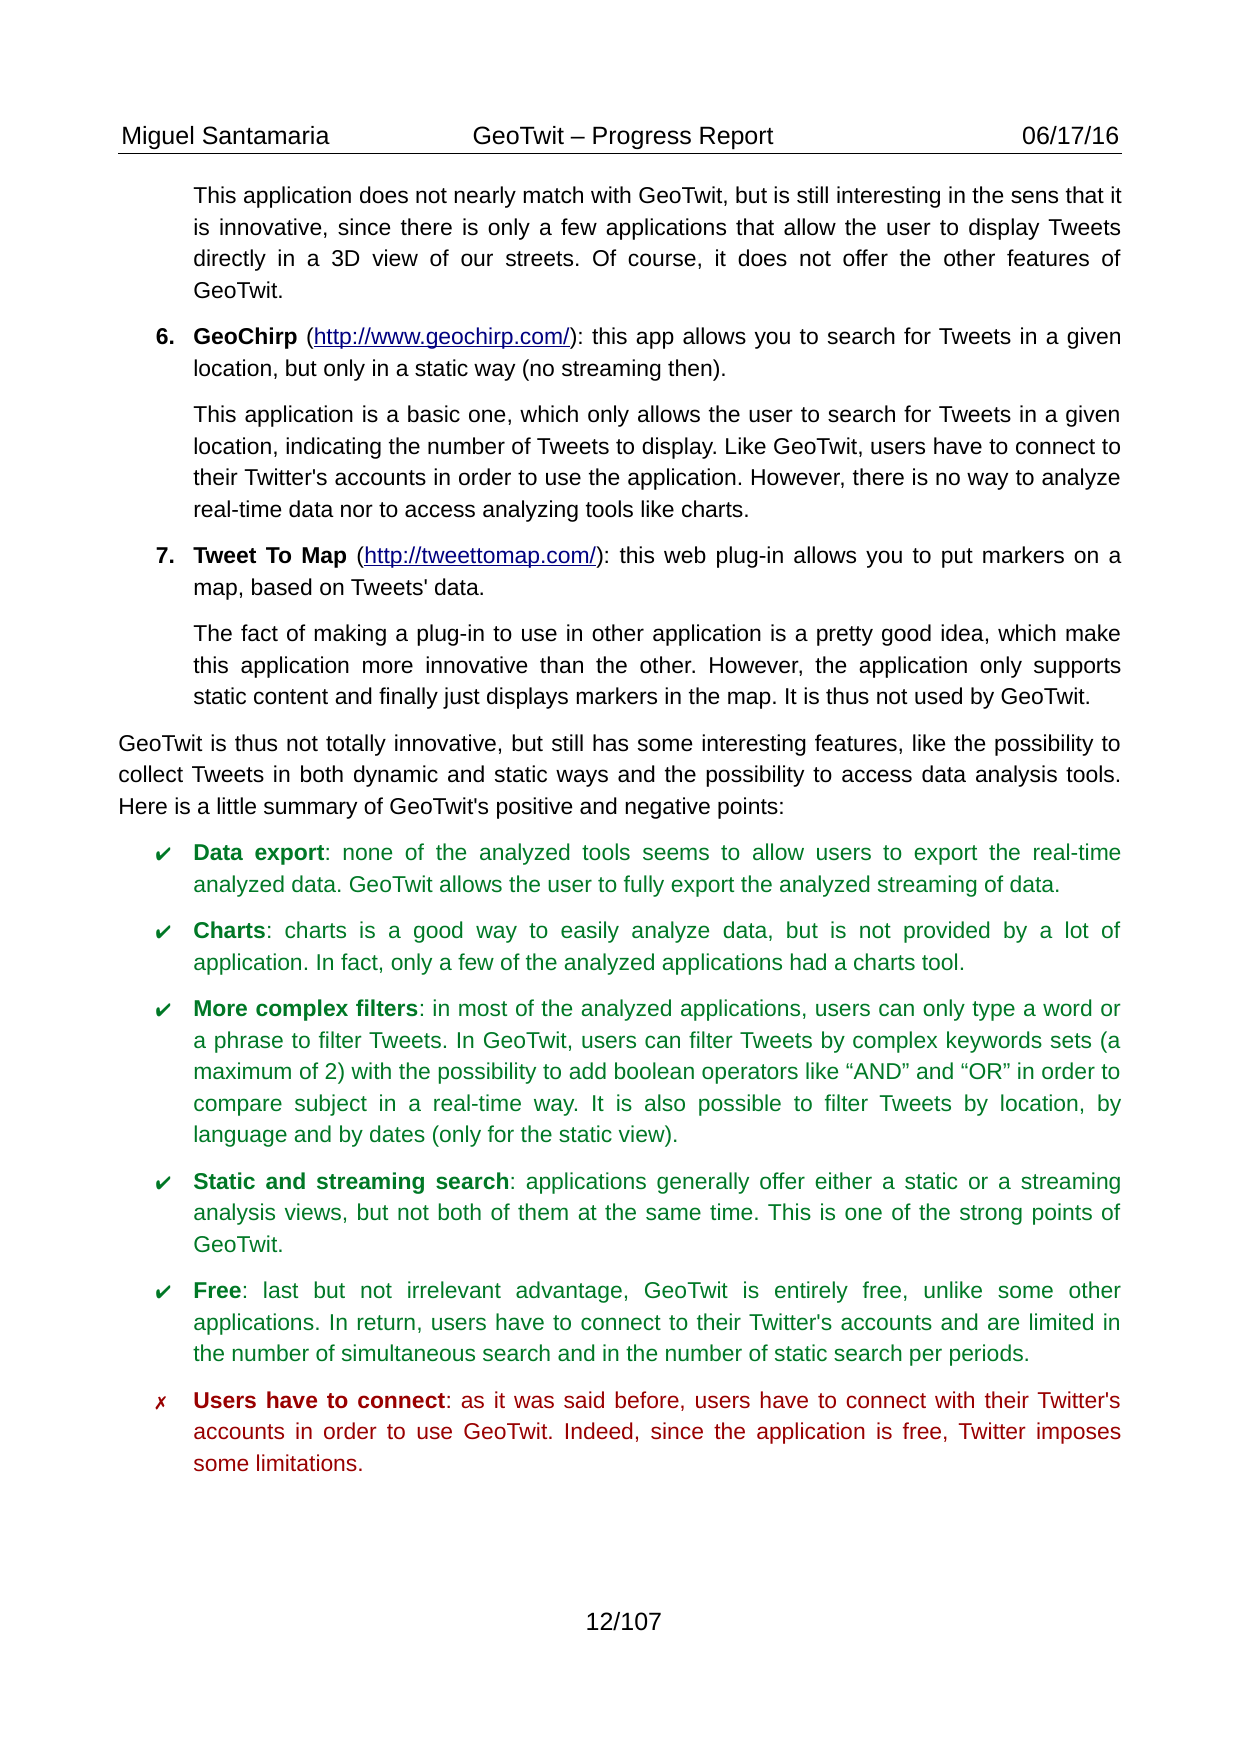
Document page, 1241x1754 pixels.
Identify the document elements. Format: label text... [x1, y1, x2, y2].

list Static and streaming search: applications generally offer either a static or a streaming analysis views, but not both of them at the same time. This is one of the strong points of GeoTwit. [156, 1168, 1122, 1257]
list Data export: none of the analyzed tools seems to allow users to export the real-time analyzed data. GeoTwit allows the user to fully export the analyzed streaming of data. [156, 839, 1122, 897]
list GeoChirp (http://www.geochirp.com/): this app allows you to search for Tweets in a given location, but only in a static way (no streaming then). [156, 323, 1122, 381]
list The fact of making a plug-in to use in other application is a pretty good idea, which make this application more innovative than the other. However, the application only supports static content and finally just displays markers in the map. It is thus not used by GeoTwit. [156, 620, 1122, 710]
list Free: last but not irrelevant advantage, GeoTwit is entirely free, unlike some other applications. In return, users have to connect to their Twitter's accounts and are limited in the number of simultaneous search and in the number of static search per periods. [156, 1277, 1122, 1367]
list Charts: charts is a good way to easily analyze data, but is not provided by a lot of application. In fact, only a few of the analyzed applications had a charts tool. [156, 917, 1122, 975]
list Users have to connect: as it was said before, users have to connect with their Twitter's accounts in order to use GeoTwit. Indeed, since the application is free, Twitter imposes some limitations. [156, 1387, 1122, 1476]
list Tweet To Map (http://tweettomap.com/): this web plug-in allows you to put markers on a map, based on Tweets' data. [156, 542, 1122, 600]
list More complex filters: in most of the analyzed applications, users can only type a word or a phrase to filter Tweets. In GeoTwit, users can filter Tweets by complex keywords sets (a maximum of 2) with the possibility to add boolean operators like “AND” and “OR” in order to compare subject in a real-time way. It is also possible to filter Tweets by location, by language and by dates (only for the static view). [156, 995, 1122, 1148]
list This application does not nearly match with GeoTwit, but is still interesting in the sens that it is innovative, since there is only a few applications that allow the user to display Tweets directly in a 3D view of our streets. Of course, it does not offer the other features of GeoTwit. [156, 182, 1122, 303]
text GeoTwit is thus not totally innovative, but still has some interesting features, like the possibility to collect Tweets in both dynamic and static ways and the possibility to access data analysis tools. Here is a little summary of GeoTwit's positive and negative points: [118, 730, 1122, 819]
list This application is a basic one, which only allows the user to search for Tweets in a given location, indicating the number of Tweets to display. Like GeoTwit, users have to connect to their Twitter's accounts in order to use the application. However, there is no way to analyze real-time data nor to access analyzing tools like charts. [156, 401, 1122, 522]
